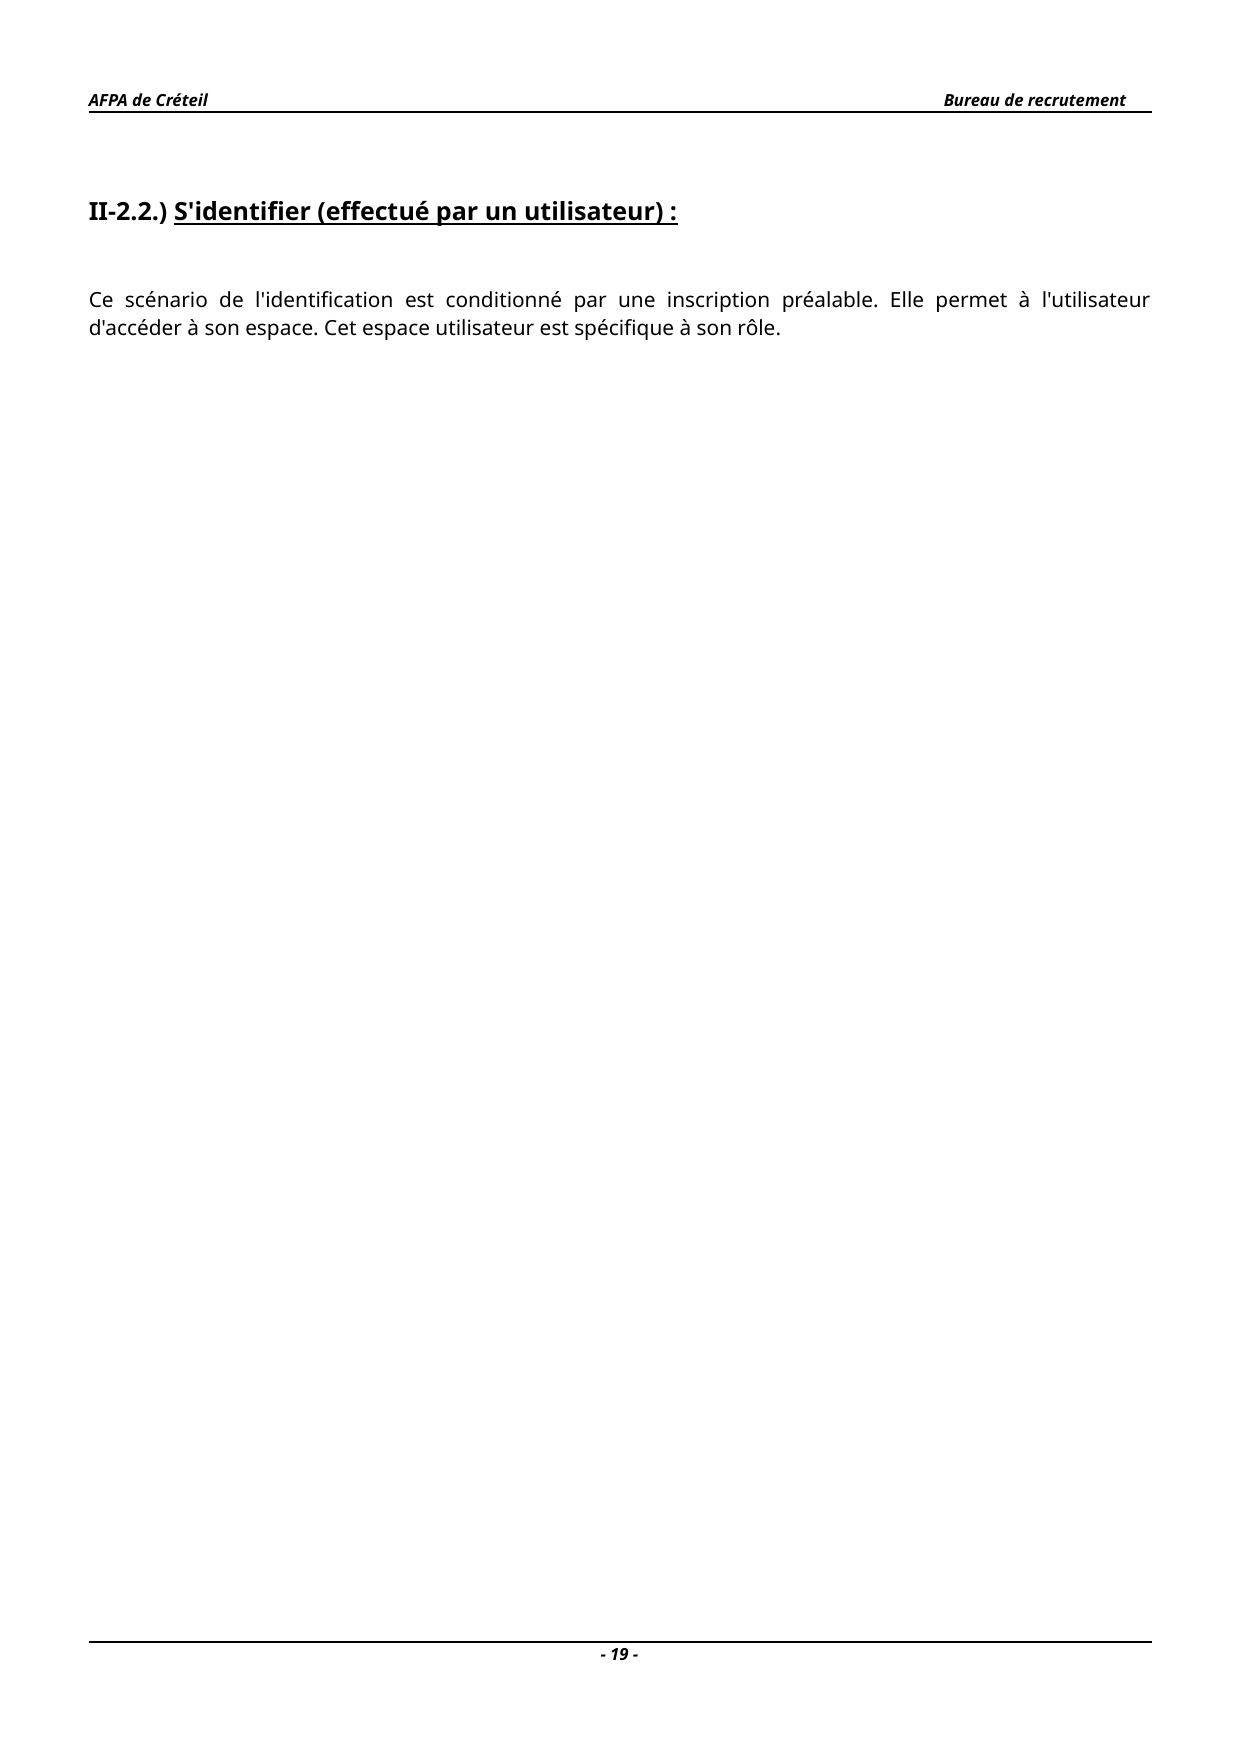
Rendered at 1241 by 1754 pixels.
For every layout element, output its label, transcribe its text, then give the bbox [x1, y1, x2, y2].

text Ce scénario de l'identification est conditionné par une inscription préalable. Elle permet à l'utilisateur d'accéder à son espace. Cet espace utilisateur est spécifique à son rôle. [88, 285, 1152, 342]
text II-2.2.) S'identifier (effectué par un utilisateur) : [88, 194, 1152, 228]
